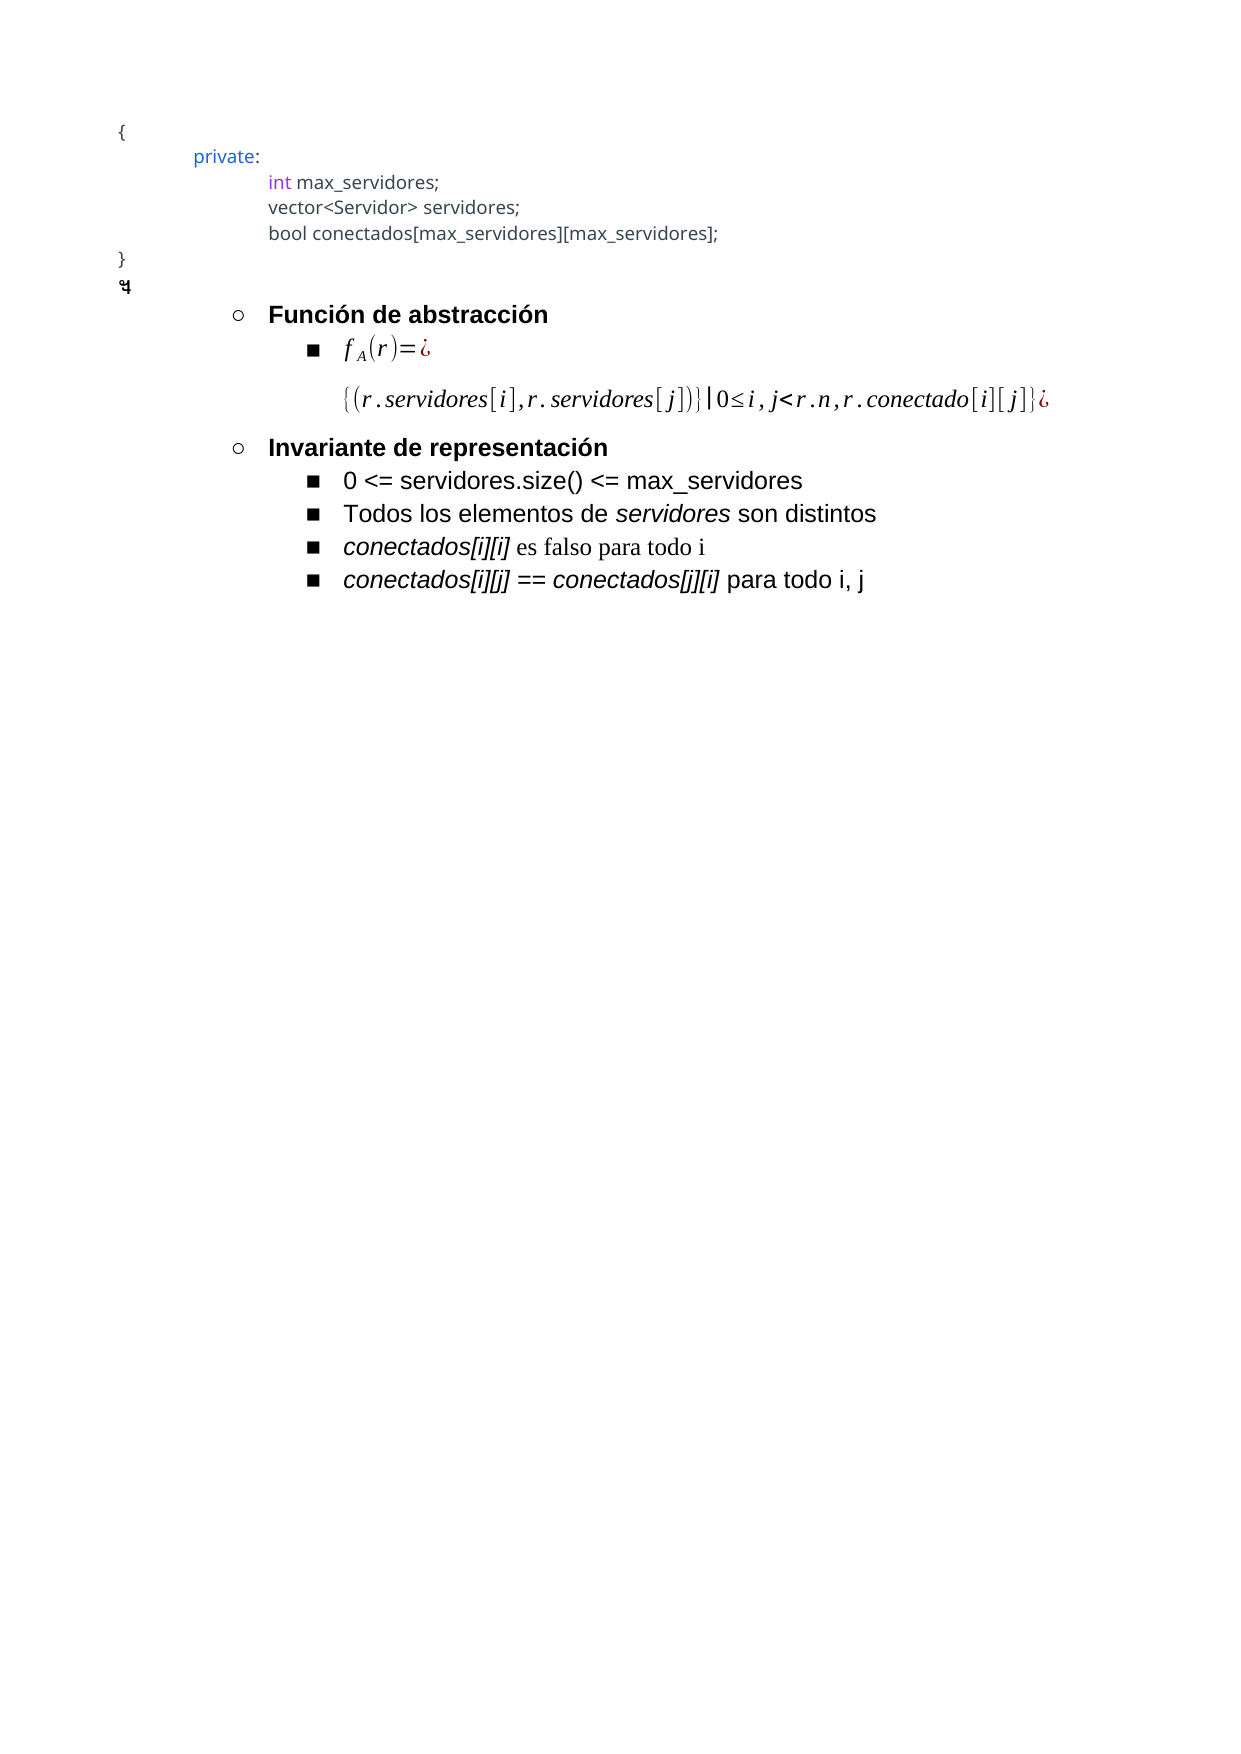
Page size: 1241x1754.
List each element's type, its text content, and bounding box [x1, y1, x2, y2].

text bool conectados[max_servidores][max_servidores]; [118, 220, 1122, 246]
text vector<Servidor> servidores; [118, 195, 1122, 220]
list Función de abstracción [231, 300, 1122, 329]
list 0 <= servidores.size() <= max_servidores [306, 466, 1122, 494]
text } [118, 246, 1122, 271]
list Todos los elementos de servidores son distintos [306, 499, 1122, 527]
list Invariante de representación [231, 433, 1122, 461]
text int max_servidores; [118, 169, 1122, 195]
list conectados[i][i] es falso para todo i [306, 532, 1122, 561]
list conectados[i][j] == conectados[j][i] para todo i, j [306, 565, 1122, 594]
text  [118, 271, 1122, 300]
text { [118, 118, 1122, 144]
text private: [118, 144, 1122, 169]
